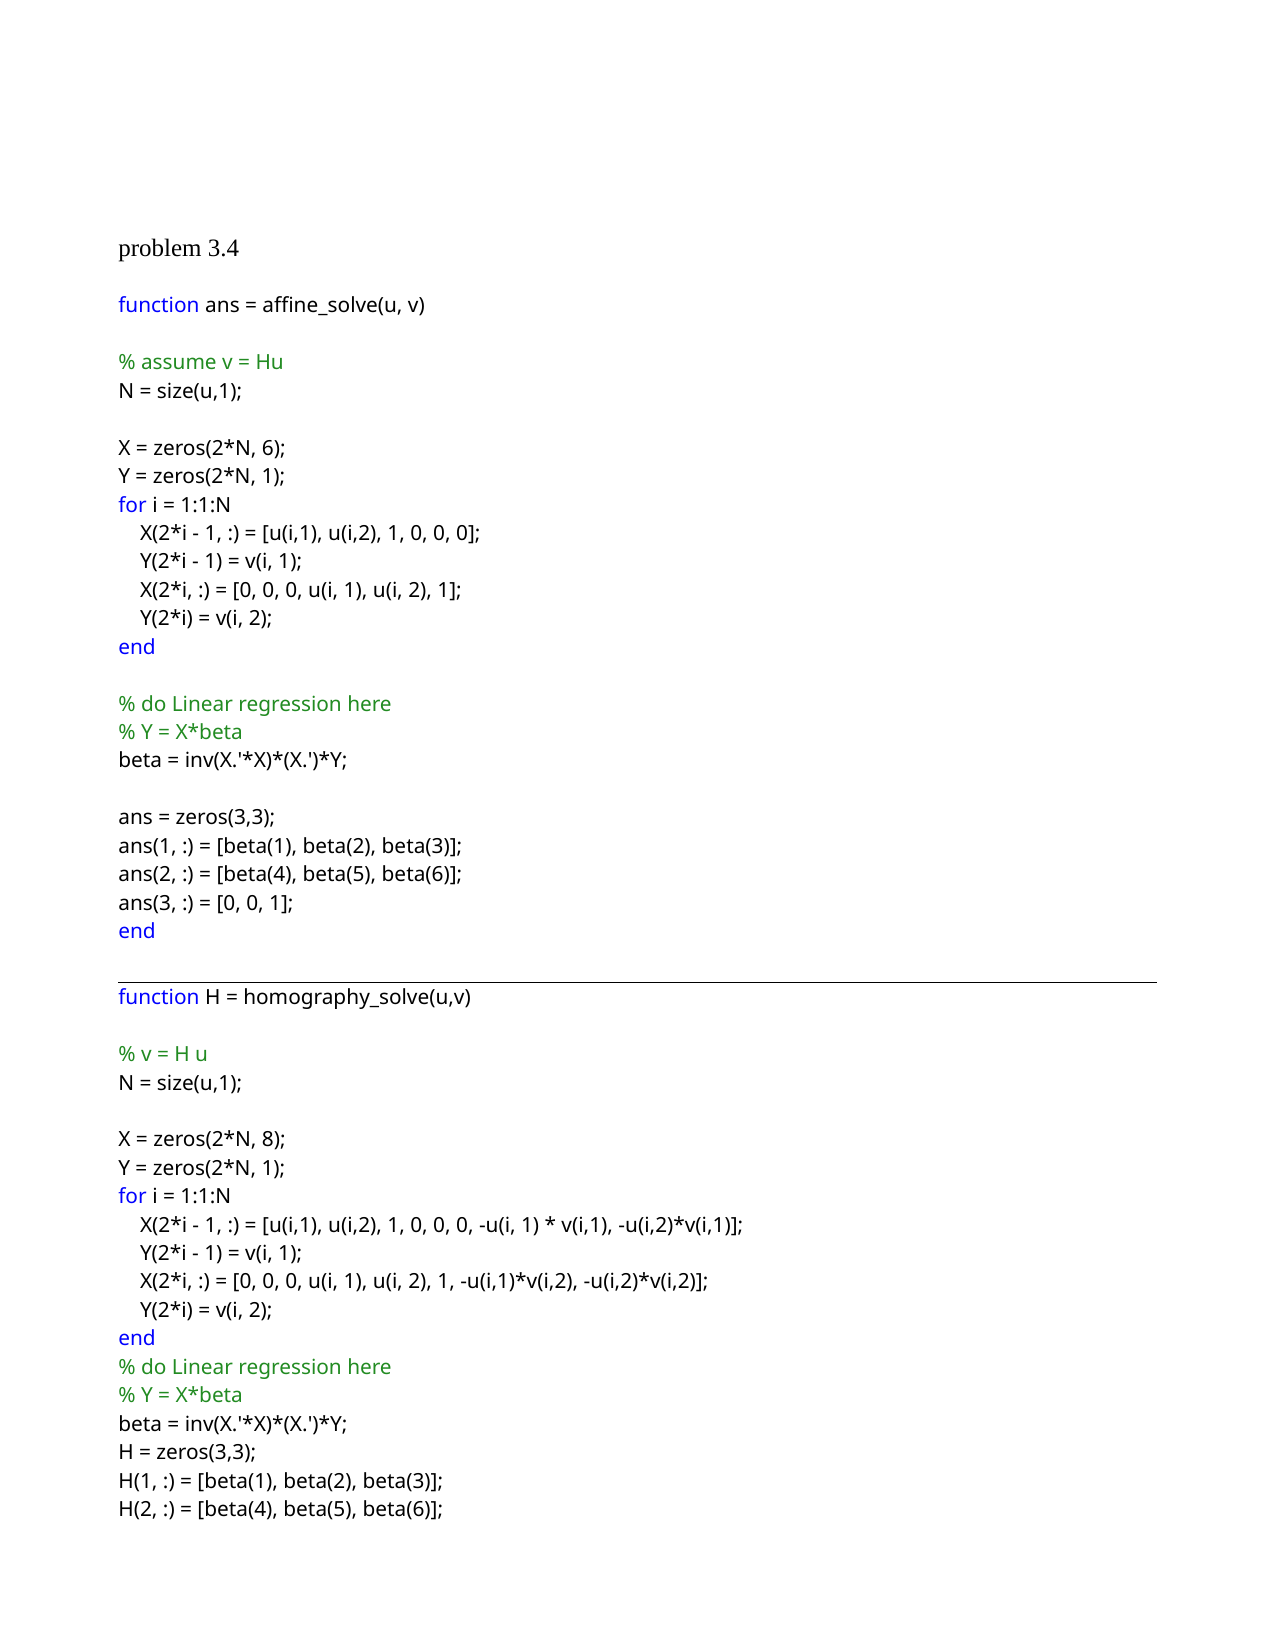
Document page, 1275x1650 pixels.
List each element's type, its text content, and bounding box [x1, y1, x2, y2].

text Y(2*i - 1) = v(i, 1); [118, 547, 1157, 575]
text X = zeros(2*N, 6); [118, 433, 1157, 461]
text X(2*i - 1, :) = [u(i,1), u(i,2), 1, 0, 0, 0]; [118, 518, 1157, 547]
text function H = homography_solve(u,v) [118, 983, 1157, 1011]
text Y = zeros(2*N, 1); [118, 461, 1157, 490]
text end [118, 916, 1157, 945]
text X = zeros(2*N, 8); [118, 1124, 1157, 1153]
text N = size(u,1); [118, 376, 1157, 404]
text H = zeros(3,3); [118, 1437, 1157, 1466]
text % Y = X*beta [118, 717, 1157, 746]
text % do Linear regression here [118, 1352, 1157, 1380]
text X(2*i - 1, :) = [u(i,1), u(i,2), 1, 0, 0, 0, -u(i, 1) * v(i,1), -u(i,2)*v(i,1)]; [118, 1210, 1157, 1238]
text beta = inv(X.'*X)*(X.')*Y; [118, 1409, 1157, 1437]
text % v = H u [118, 1039, 1157, 1068]
text % do Linear regression here [118, 689, 1157, 717]
text X(2*i, :) = [0, 0, 0, u(i, 1), u(i, 2), 1]; [118, 575, 1157, 603]
text Y(2*i) = v(i, 2); [118, 603, 1157, 632]
text Y(2*i - 1) = v(i, 1); [118, 1238, 1157, 1267]
text end [118, 1323, 1157, 1352]
text H(2, :) = [beta(4), beta(5), beta(6)]; [118, 1494, 1157, 1523]
text ans(1, :) = [beta(1), beta(2), beta(3)]; [118, 831, 1157, 859]
text N = size(u,1); [118, 1068, 1157, 1096]
text ans(3, :) = [0, 0, 1]; [118, 888, 1157, 916]
text for i = 1:1:N [118, 490, 1157, 518]
text X(2*i, :) = [0, 0, 0, u(i, 1), u(i, 2), 1, -u(i,1)*v(i,2), -u(i,2)*v(i,2)]; [118, 1267, 1157, 1295]
text H(1, :) = [beta(1), beta(2), beta(3)]; [118, 1466, 1157, 1494]
text for i = 1:1:N [118, 1181, 1157, 1210]
text Y(2*i) = v(i, 2); [118, 1295, 1157, 1323]
text % assume v = Hu [118, 347, 1157, 376]
text end [118, 632, 1157, 660]
text Y = zeros(2*N, 1); [118, 1153, 1157, 1181]
text ans(2, :) = [beta(4), beta(5), beta(6)]; [118, 859, 1157, 888]
text ans = zeros(3,3); [118, 802, 1157, 831]
text function ans = affine_solve(u, v) [118, 291, 1157, 319]
text % Y = X*beta [118, 1380, 1157, 1409]
text beta = inv(X.'*X)*(X.')*Y; [118, 746, 1157, 774]
text problem 3.4 [118, 233, 1157, 262]
